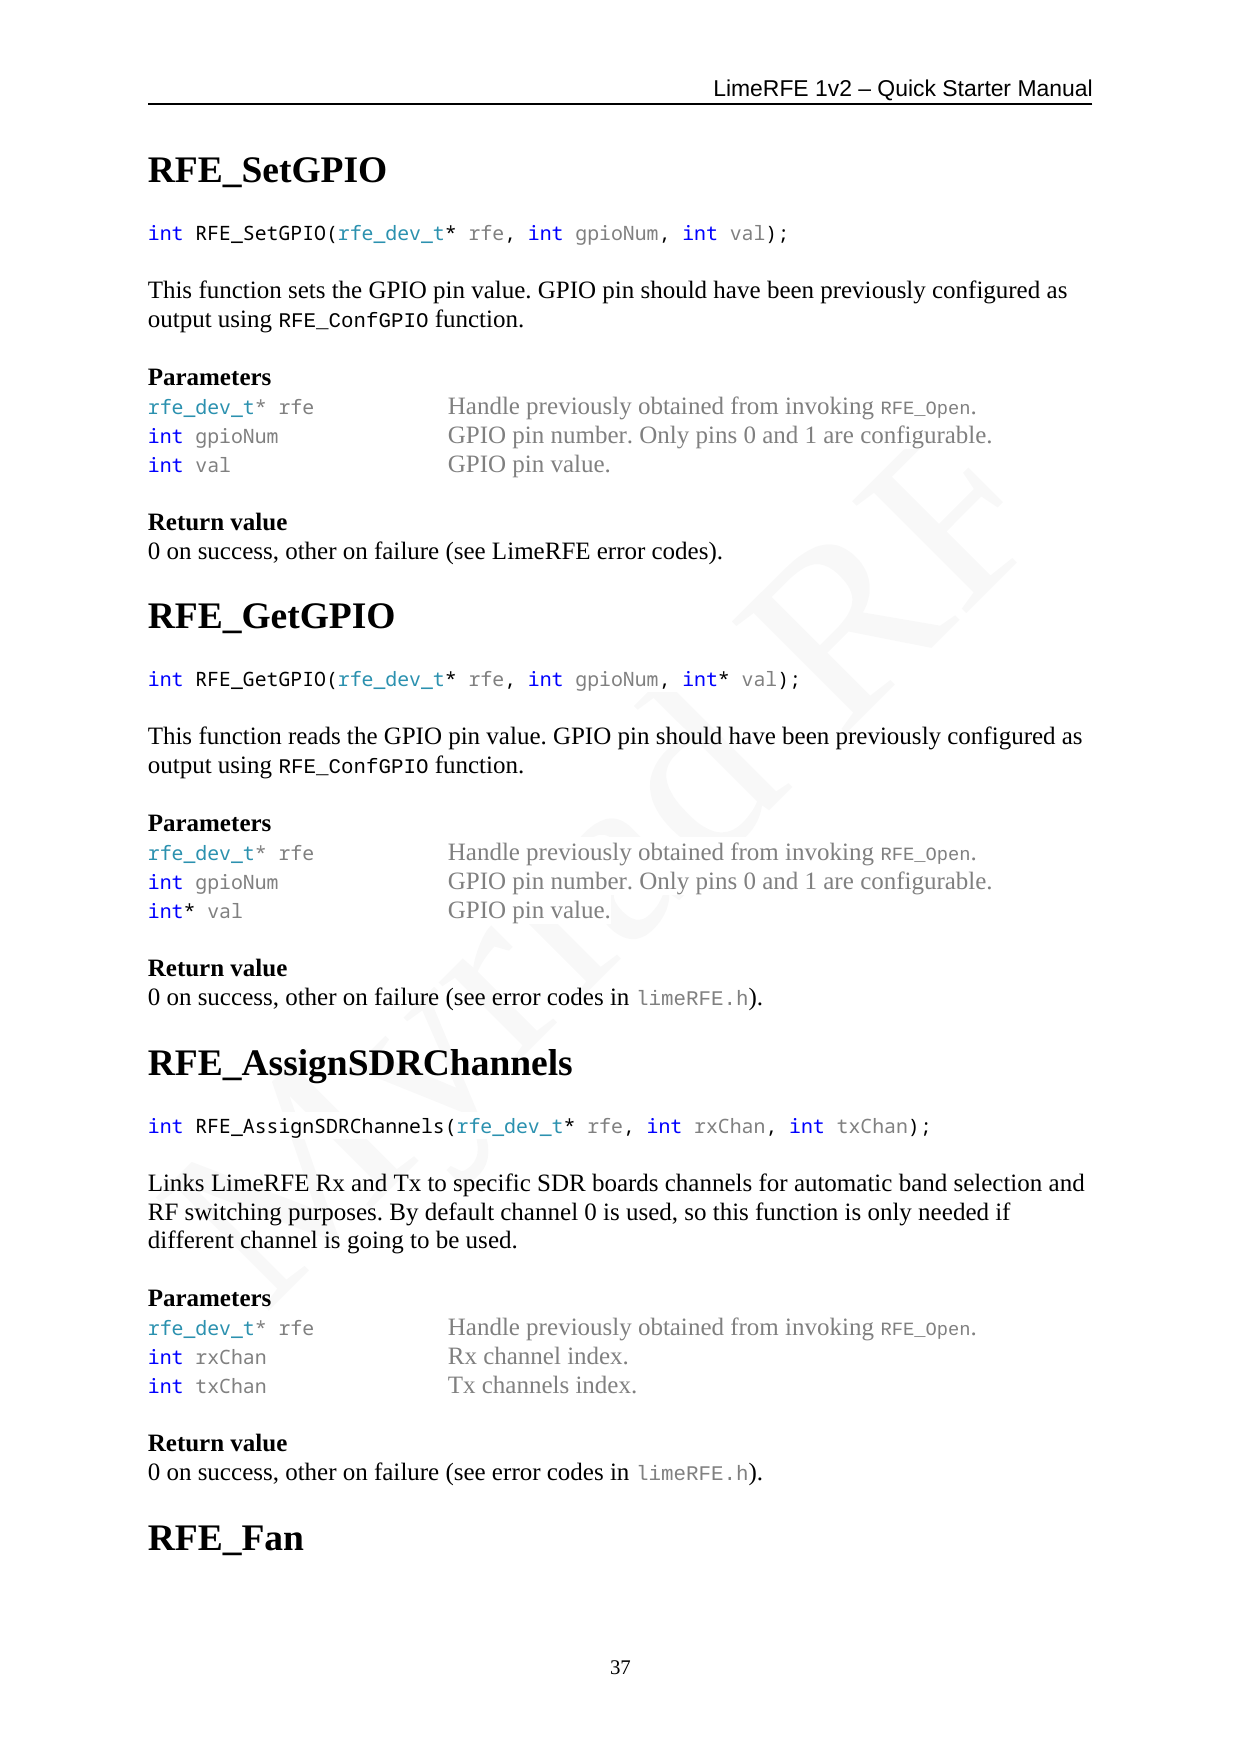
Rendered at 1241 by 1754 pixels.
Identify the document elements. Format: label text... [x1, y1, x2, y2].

subtitle [773, 594, 852, 637]
subtitle [864, 594, 942, 625]
text int RFE_SetGPIO(rfe_dev_t* rfe, int gpioNum, int val); [148, 219, 1092, 247]
text [893, 449, 1092, 479]
subtitle RFE_AssignSDRChannels [148, 1040, 387, 1083]
text [924, 507, 954, 522]
text Parameters [148, 362, 1092, 391]
text [588, 953, 1092, 982]
text rfe_dev_t* rfe Handle previously obtained from invoking RFE_Open. [642, 837, 1092, 866]
text Parameters [148, 808, 678, 837]
subtitle RFE_SetGPIO [148, 148, 942, 191]
text int txChan Tx channels index. [148, 1370, 1092, 1399]
text [479, 953, 585, 982]
text 0 on success, other on failure (see LimeRFE error codes). [148, 536, 945, 565]
text rfe_dev_t* rfe Handle previously obtained from invoking RFE_Open. [148, 837, 579, 866]
text Parameters [148, 1283, 1092, 1312]
text int val GPIO pin value. [148, 449, 903, 479]
text int* val GPIO pin value. [614, 895, 662, 919]
text [842, 666, 1092, 692]
text int gpioNum GPIO pin number. Only pins 0 and 1 are configurable. [671, 866, 1092, 895]
text int gpioNum GPIO pin number. Only pins 0 and 1 are configurable. [148, 420, 932, 449]
text [953, 536, 1092, 565]
text This function reads the GPIO pin value. GPIO pin should have been previously configured as output using RFE_ConfGPIO function. [707, 721, 1092, 779]
text error codes in limeRFE.h). [490, 982, 1092, 1012]
text int RFE_GetGPIO(rfe_dev_t* rfe, int gpioNum, int* val); [148, 666, 831, 692]
text This function reads the GPIO pin value. GPIO pin should have been previously configured as output using RFE_ConfGPIO function. [148, 721, 687, 779]
text int gpioNum GPIO pin number. Only pins 0 and 1 are configurable. [148, 866, 620, 895]
text Return value [148, 507, 916, 536]
subtitle RFE_AssignSDRChannels [448, 1040, 942, 1083]
text rfe_dev_t* rfe Handle previously obtained from invoking RFE_Open. [578, 837, 625, 866]
subtitle RFE_Fan [148, 1515, 942, 1558]
text int RFE_AssignSDRChannels(rfe_dev_t* rfe, int rxChan, int txChan); [478, 1112, 1092, 1139]
text int* val GPIO pin value. [148, 895, 524, 924]
text 0 on success, other on failure (see [148, 982, 488, 1012]
text int RFE_AssignSDRChannels(rfe_dev_t* rfe, int rxChan, int txChan); [148, 1112, 291, 1139]
text [684, 808, 753, 832]
text int gpioNum GPIO pin number. Only pins 0 and 1 are configurable. [614, 866, 664, 895]
text int* val GPIO pin value. [530, 895, 605, 924]
subtitle RFE_AssignSDRChannels [382, 1040, 453, 1083]
text Links LimeRFE Rx and Tx to specific SDR boards channels for automatic band selection and RF switching purposes. By default channel 0 is used, so this function is only needed if different channel is going to be used. [199, 1168, 1092, 1254]
text [747, 808, 1092, 837]
text This function sets the GPIO pin value. GPIO pin should have been previously configured as output using RFE_ConfGPIO function. [148, 275, 1092, 334]
text Links LimeRFE Rx and Tx to specific SDR boards channels for automatic band selection and RF switching purposes. By default channel 0 is used, so this function is only needed if different channel is going to be used. [148, 1168, 241, 1254]
text Return value [148, 1428, 1092, 1457]
text [948, 507, 1092, 536]
text int* val GPIO pin value. [659, 895, 1092, 924]
text Return value [148, 953, 476, 982]
text 0 on success, other on failure (see error codes in limeRFE.h). [148, 1457, 1092, 1486]
text int RFE_AssignSDRChannels(rfe_dev_t* rfe, int rxChan, int txChan); [341, 1112, 476, 1139]
subtitle RFE_GetGPIO [148, 594, 776, 637]
text rfe_dev_t* rfe Handle previously obtained from invoking RFE_Open. [148, 391, 1092, 420]
text rfe_dev_t* rfe Handle previously obtained from invoking RFE_Open. [148, 1312, 1092, 1341]
text int rxChan Rx channel index. [148, 1341, 1092, 1370]
text int gpioNum GPIO pin number. Only pins 0 and 1 are configurable. [921, 420, 1092, 449]
